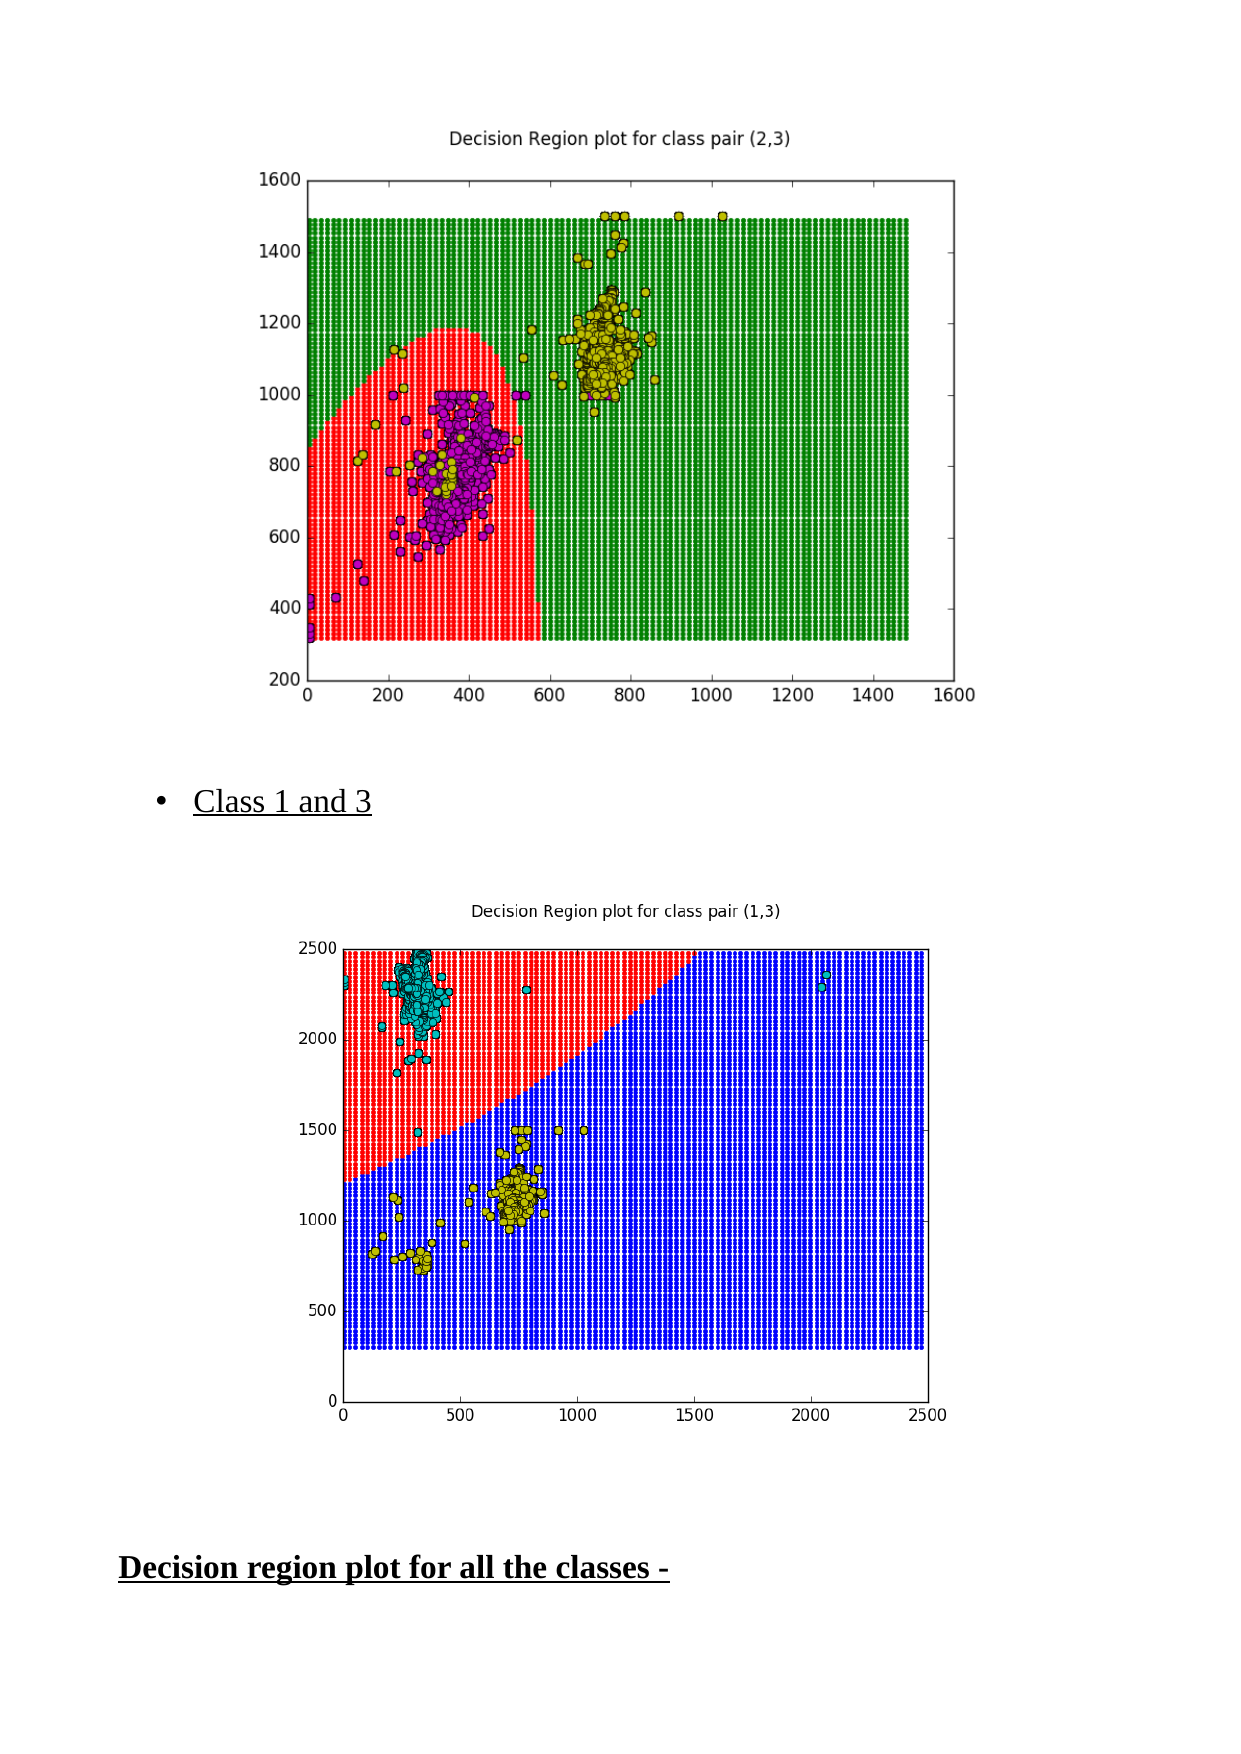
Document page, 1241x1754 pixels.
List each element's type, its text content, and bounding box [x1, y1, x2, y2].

picture [203, 118, 1037, 743]
list Class 1 and 3 [156, 781, 1122, 819]
text Decision region plot for all the classes - [118, 1547, 1122, 1586]
picture [248, 892, 1003, 1458]
